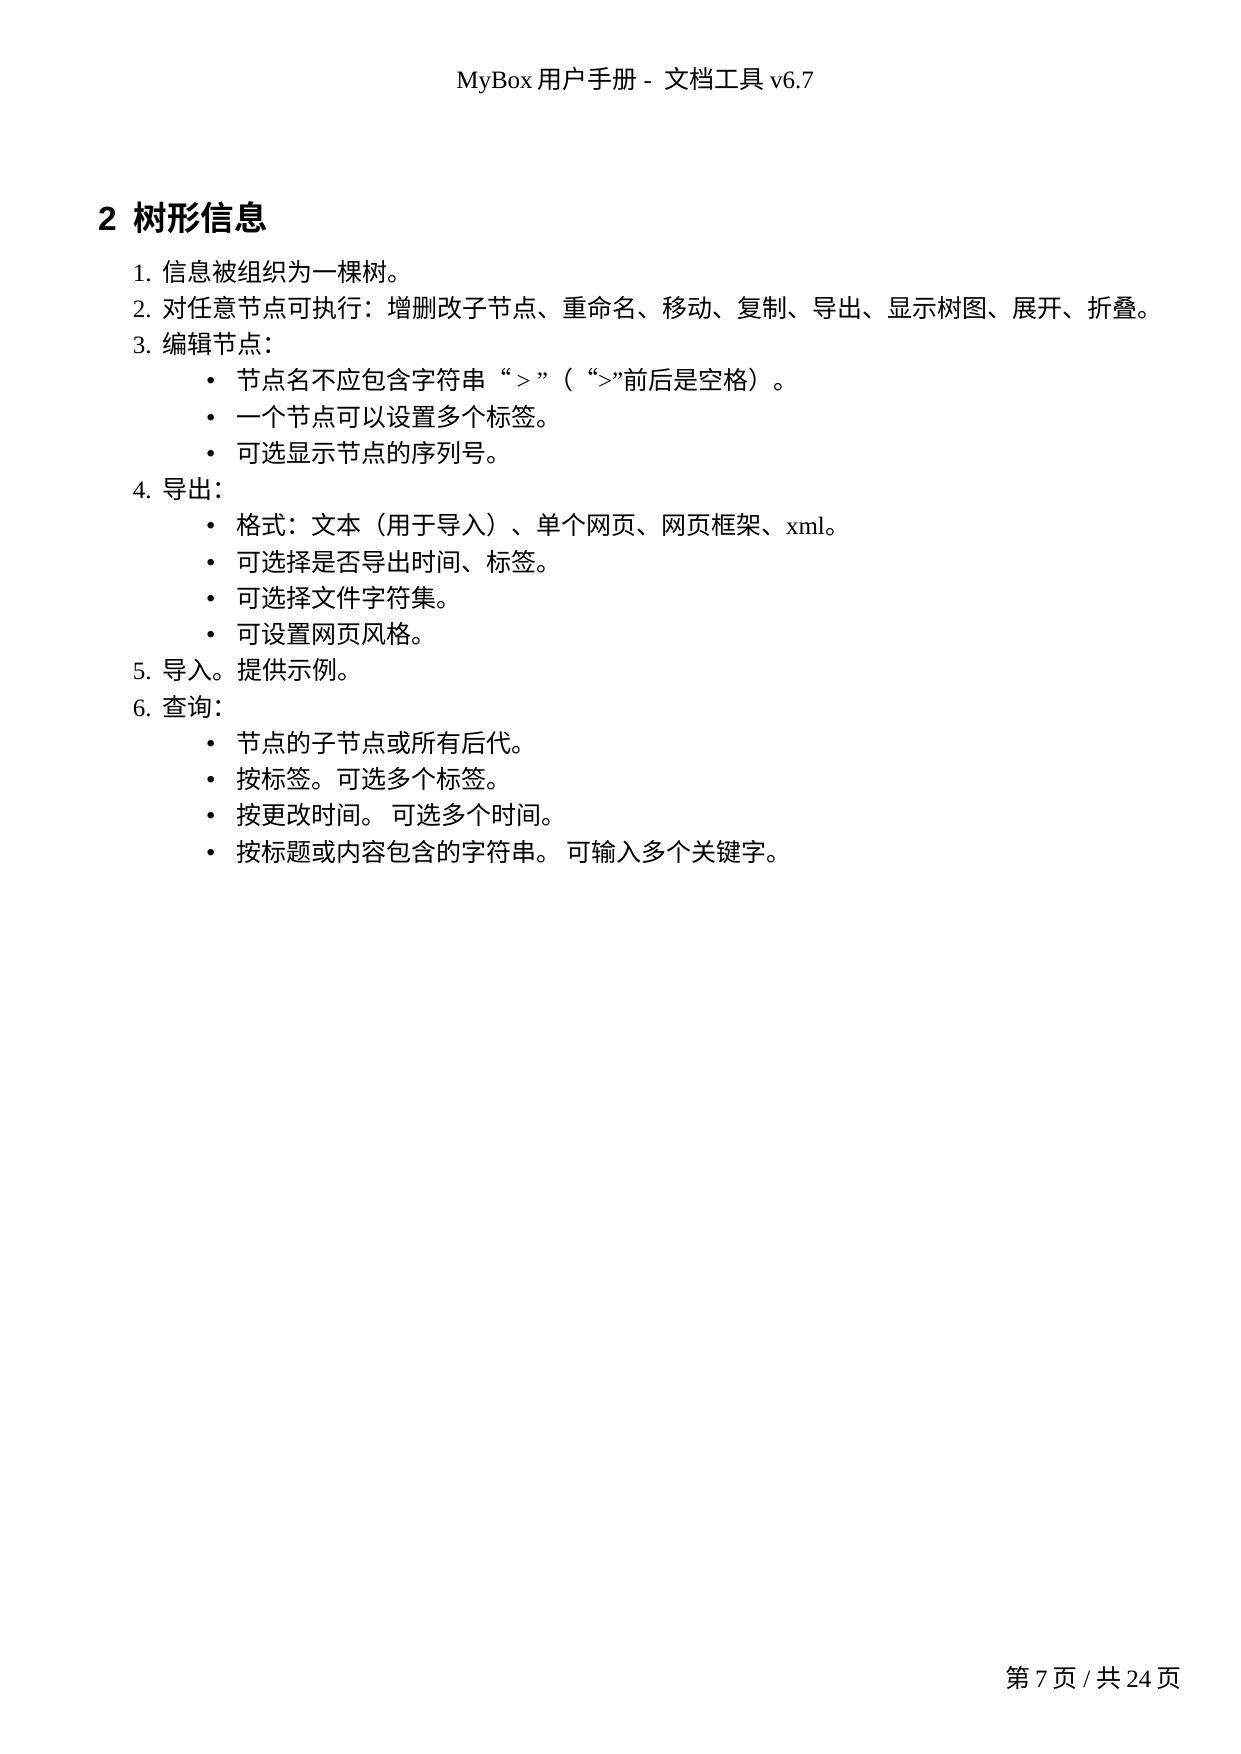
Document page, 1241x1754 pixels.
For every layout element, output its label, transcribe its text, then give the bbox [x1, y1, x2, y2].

list 查询： [133, 687, 1181, 723]
list 一个节点可以设置多个标签。 [206, 397, 1181, 433]
list 按更改时间。 可选多个时间。 [206, 796, 1181, 832]
list 节点的子节点或所有后代。 [206, 723, 1181, 759]
subtitle 树形信息 [88, 191, 1181, 239]
list 可选择文件字符集。 [206, 578, 1181, 614]
list 按标签。可选多个标签。 [206, 759, 1181, 796]
list 可设置网页风格。 [206, 614, 1181, 651]
list 可选择是否导出时间、标签。 [206, 542, 1181, 578]
list 对任意节点可执行：增删改子节点、重命名、移动、复制、导出、显示树图、展开、折叠。 [133, 288, 1181, 324]
list 可选显示节点的序列号。 [206, 433, 1181, 469]
list 格式：文本（用于导入）、单个网页、网页框架、xml。 [206, 506, 1181, 542]
list 信息被组织为一棵树。 [133, 252, 1181, 288]
list 导入。提供示例。 [133, 651, 1181, 687]
list 编辑节点： [133, 324, 1181, 361]
list 按标题或内容包含的字符串。 可输入多个关键字。 [206, 832, 1181, 868]
list 节点名不应包含字符串“ > ”（“>”前后是空格）。 [206, 361, 1181, 397]
list 导出： [133, 469, 1181, 506]
